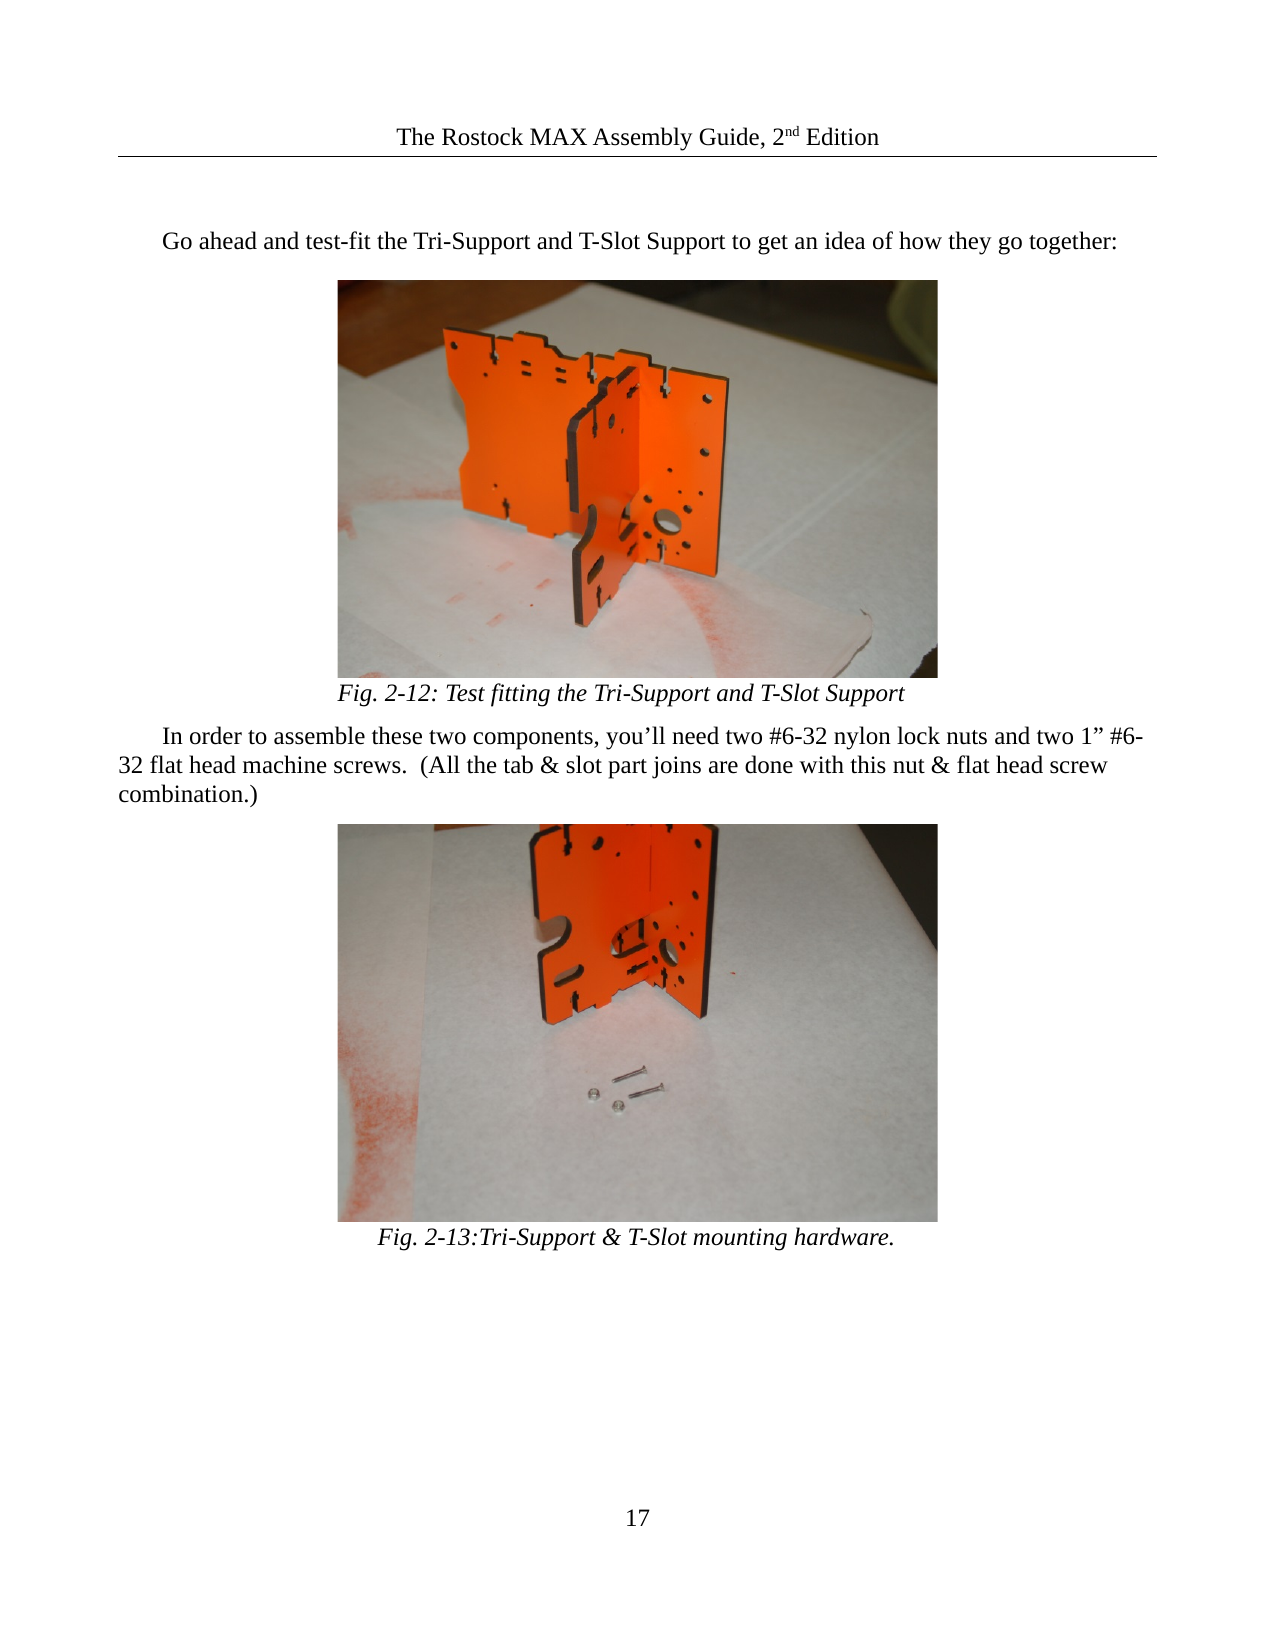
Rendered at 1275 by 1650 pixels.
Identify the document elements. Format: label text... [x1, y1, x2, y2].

picture [337, 280, 938, 678]
text Fig. 2-13:Tri-Support & T-Slot mounting hardware. [337, 1222, 937, 1251]
text In order to assemble these two components, you’ll need two #6-32 nylon lock nuts and two 1” #6-32 flat head machine screws. (All the tab & slot part joins are done with this nut & flat head screw combination.) [118, 721, 1157, 808]
text Fig. 2-12: Test fitting the Tri-Support and T-Slot Support [337, 678, 937, 707]
picture [337, 824, 938, 1222]
text Go ahead and test-fit the Tri-Support and T-Slot Support to get an idea of how they go together: [118, 226, 1157, 255]
